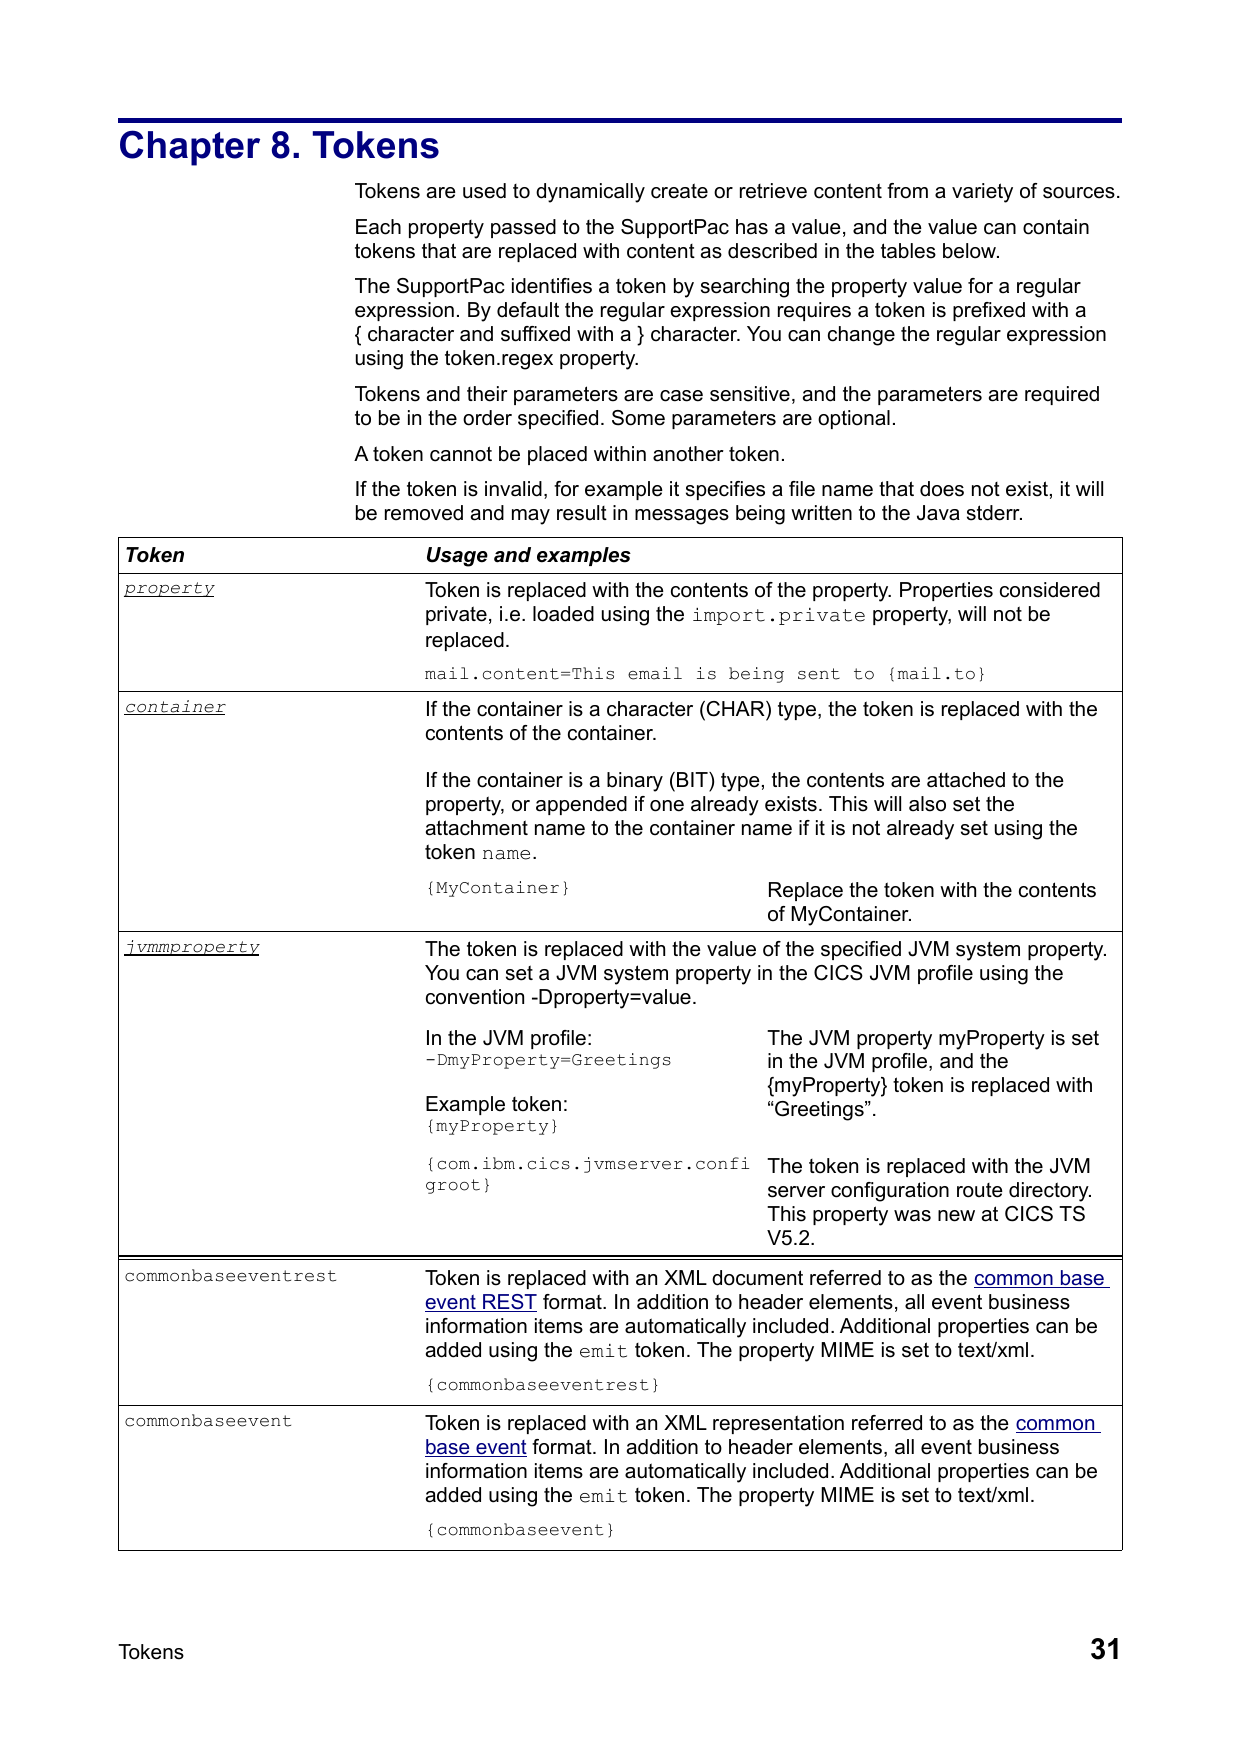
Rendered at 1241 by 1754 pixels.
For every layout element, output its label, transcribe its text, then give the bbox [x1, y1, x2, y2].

table_cell {commonbaseeventrest} [419, 1369, 761, 1405]
text A token cannot be placed within another token. [354, 442, 1122, 466]
table_cell In the JVM profile: -DmyProperty=Greetings Example token: {myProperty} [419, 1015, 761, 1143]
table_cell The token is replaced with the JVM server configuration route directory. This property was new at CICS TS V5.2. [761, 1143, 1122, 1255]
table_cell Token is replaced with an XML representation referred to as the common base event format. In addition to header elements, all event business information items are automatically included. Additional properties can be added using the emit token. The property MIME is set to text/xml. [419, 1406, 1122, 1514]
table_cell The JVM property myProperty is set in the JVM profile, and the {myProperty} token is replaced with “Greetings”. [761, 1015, 1122, 1143]
table_cell {com.ibm.cics.jvmserver.configroot} [419, 1143, 761, 1255]
table_cell {MyContainer} [419, 872, 761, 931]
table_cell jvmmproperty [119, 932, 419, 1255]
table_cell [761, 1369, 1122, 1405]
table_cell commonbaseevent [119, 1406, 419, 1549]
table_cell If the container is a character (CHAR) type, the token is replaced with the contents of the container. If the container is a binary (BIT) type, the contents are attached to the property, or appended if one already exists. This will also set the attachment name to the container name if it is not already set using the token name. [419, 692, 1122, 872]
table_cell {commonbaseevent} [419, 1514, 761, 1549]
table_cell Token is replaced with the contents of the property. Properties considered private, i.e. loaded using the import.private property, will not be replaced. [419, 574, 1122, 658]
table_header Token [119, 538, 419, 572]
table_header Usage and examples [419, 538, 1122, 572]
table_cell container [119, 692, 419, 931]
text Tokens and their parameters are case sensitive, and the parameters are required to be in the order specified. Some parameters are optional. [354, 382, 1122, 430]
text The SupportPac identifies a token by searching the property value for a regular expression. By default the regular expression requires a token is prefixed with a { character and suffixed with a } character. You can change the regular expression using the token.regex property. [354, 274, 1122, 370]
table_cell property [119, 574, 419, 691]
subtitle Tokens [118, 123, 1122, 166]
table_cell Replace the token with the contents of MyContainer. [761, 872, 1122, 931]
table_cell commonbaseeventrest [119, 1260, 419, 1405]
text If the token is invalid, for example it specifies a file name that does not exist, it will be removed and may result in messages being written to the Java stderr. [354, 477, 1122, 525]
table_cell The token is replaced with the value of the specified JVM system property. You can set a JVM system property in the CICS JVM profile using the convention -Dproperty=value. [419, 932, 1122, 1015]
table_cell Token is replaced with an XML document referred to as the common base event REST format. In addition to header elements, all event business information items are automatically included. Additional properties can be added using the emit token. The property MIME is set to text/xml. [419, 1260, 1122, 1369]
table_cell [761, 1514, 1122, 1549]
text Each property passed to the SupportPac has a value, and the value can contain tokens that are replaced with content as described in the tables below. [354, 214, 1122, 262]
table_cell mail.content=This email is being sent to {mail.to} [419, 658, 1122, 691]
text Tokens are used to dynamically create or retrieve content from a variety of sources. [354, 179, 1122, 203]
